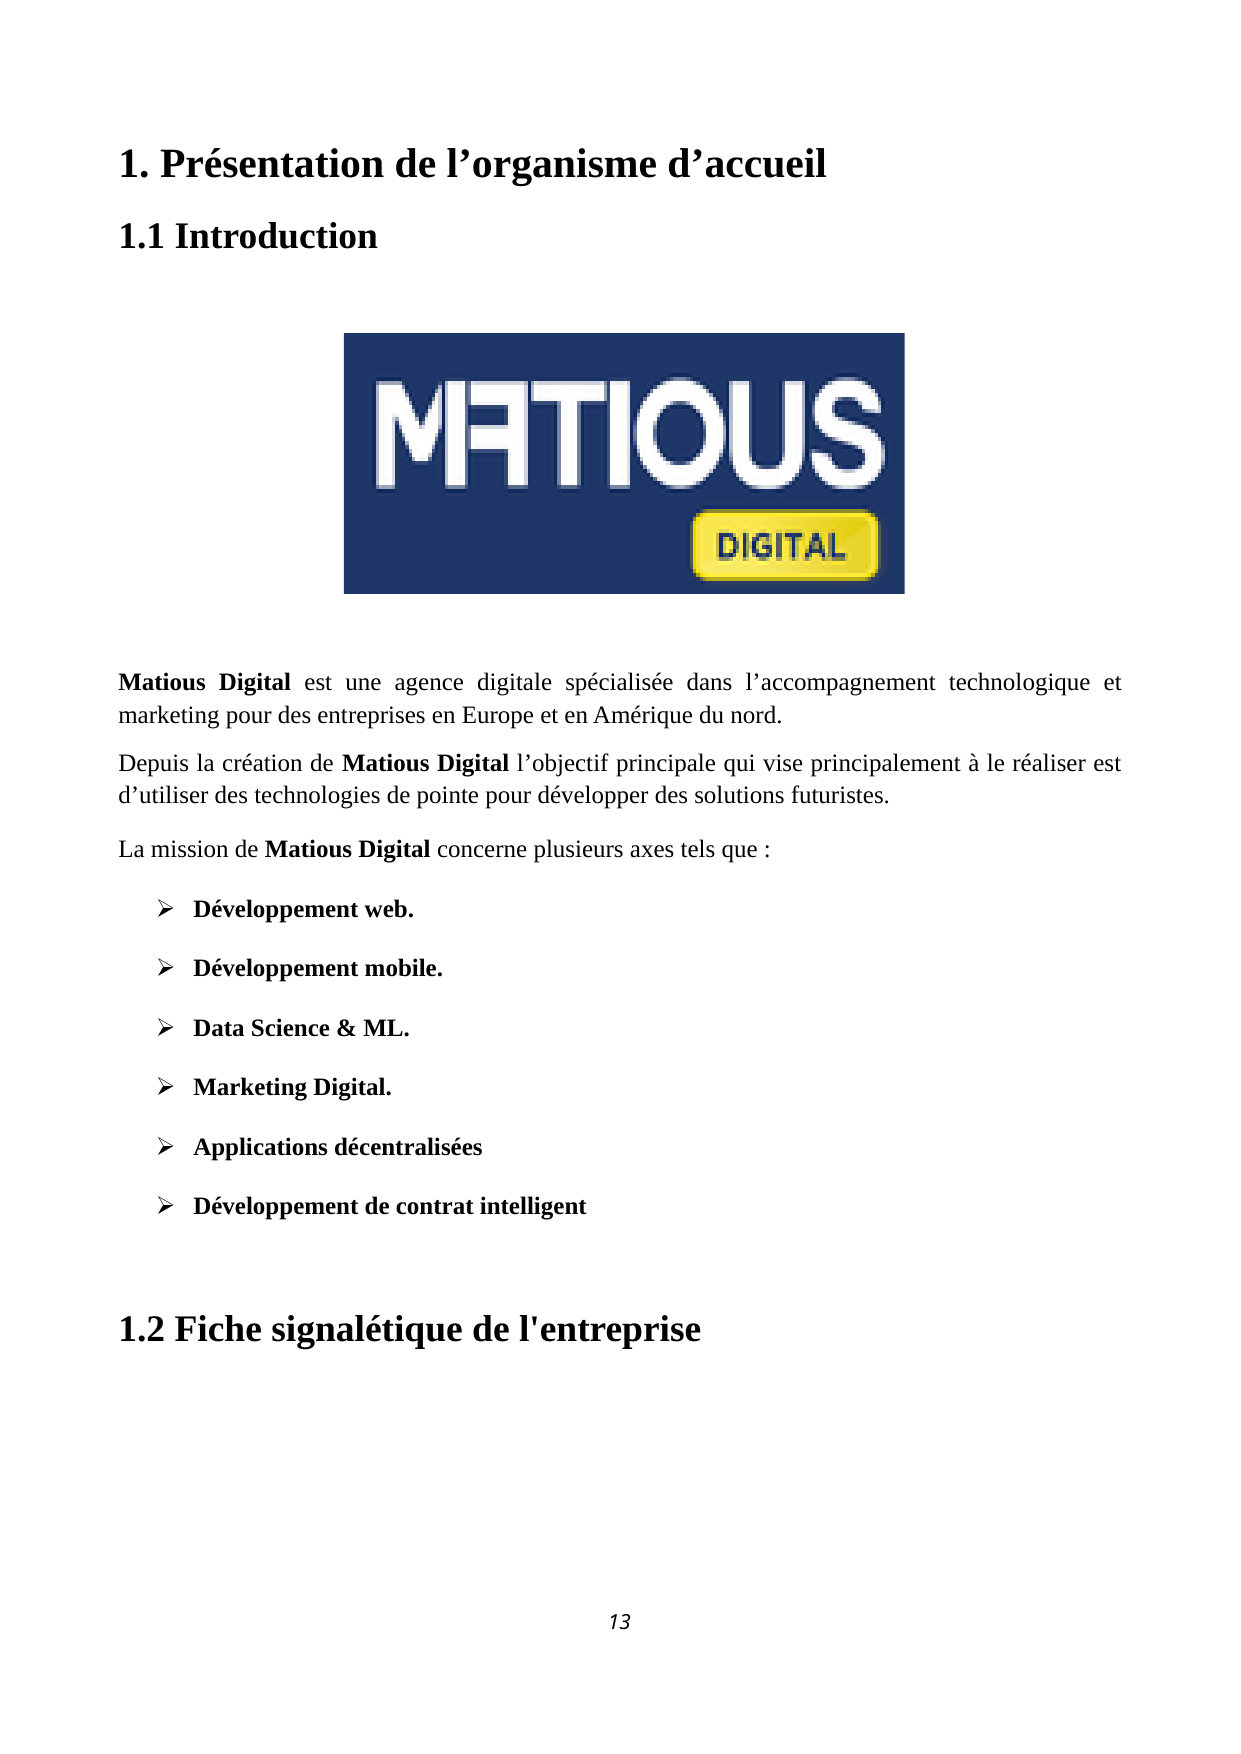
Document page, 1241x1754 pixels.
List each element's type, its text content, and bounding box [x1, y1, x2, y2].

subtitle 1.1 Introduction [118, 214, 1122, 257]
list Marketing Digital. [156, 1072, 1122, 1101]
list Développement mobile. [156, 953, 1122, 982]
text Depuis la création de Matious Digital l’objectif principale qui vise principalement à le réaliser est d’utiliser des technologies de pointe pour développer des solutions futuristes. [118, 748, 1122, 809]
subtitle 1. Présentation de l’organisme d’accueil [118, 139, 1122, 187]
list Développement de contrat intelligent [156, 1191, 1122, 1220]
text Matious Digital est une agence digitale spécialisée dans l’accompagnement technologique et marketing pour des entreprises en Europe et en Amérique du nord. [118, 667, 1122, 729]
list Data Science & ML. [156, 1013, 1122, 1041]
text La mission de Matious Digital concerne plusieurs axes tels que : [118, 834, 1122, 863]
list Développement web. [156, 894, 1122, 922]
subtitle 1.2 Fiche signalétique de l'entreprise [118, 1307, 1122, 1350]
list Applications décentralisées [156, 1132, 1122, 1160]
picture [343, 333, 905, 594]
